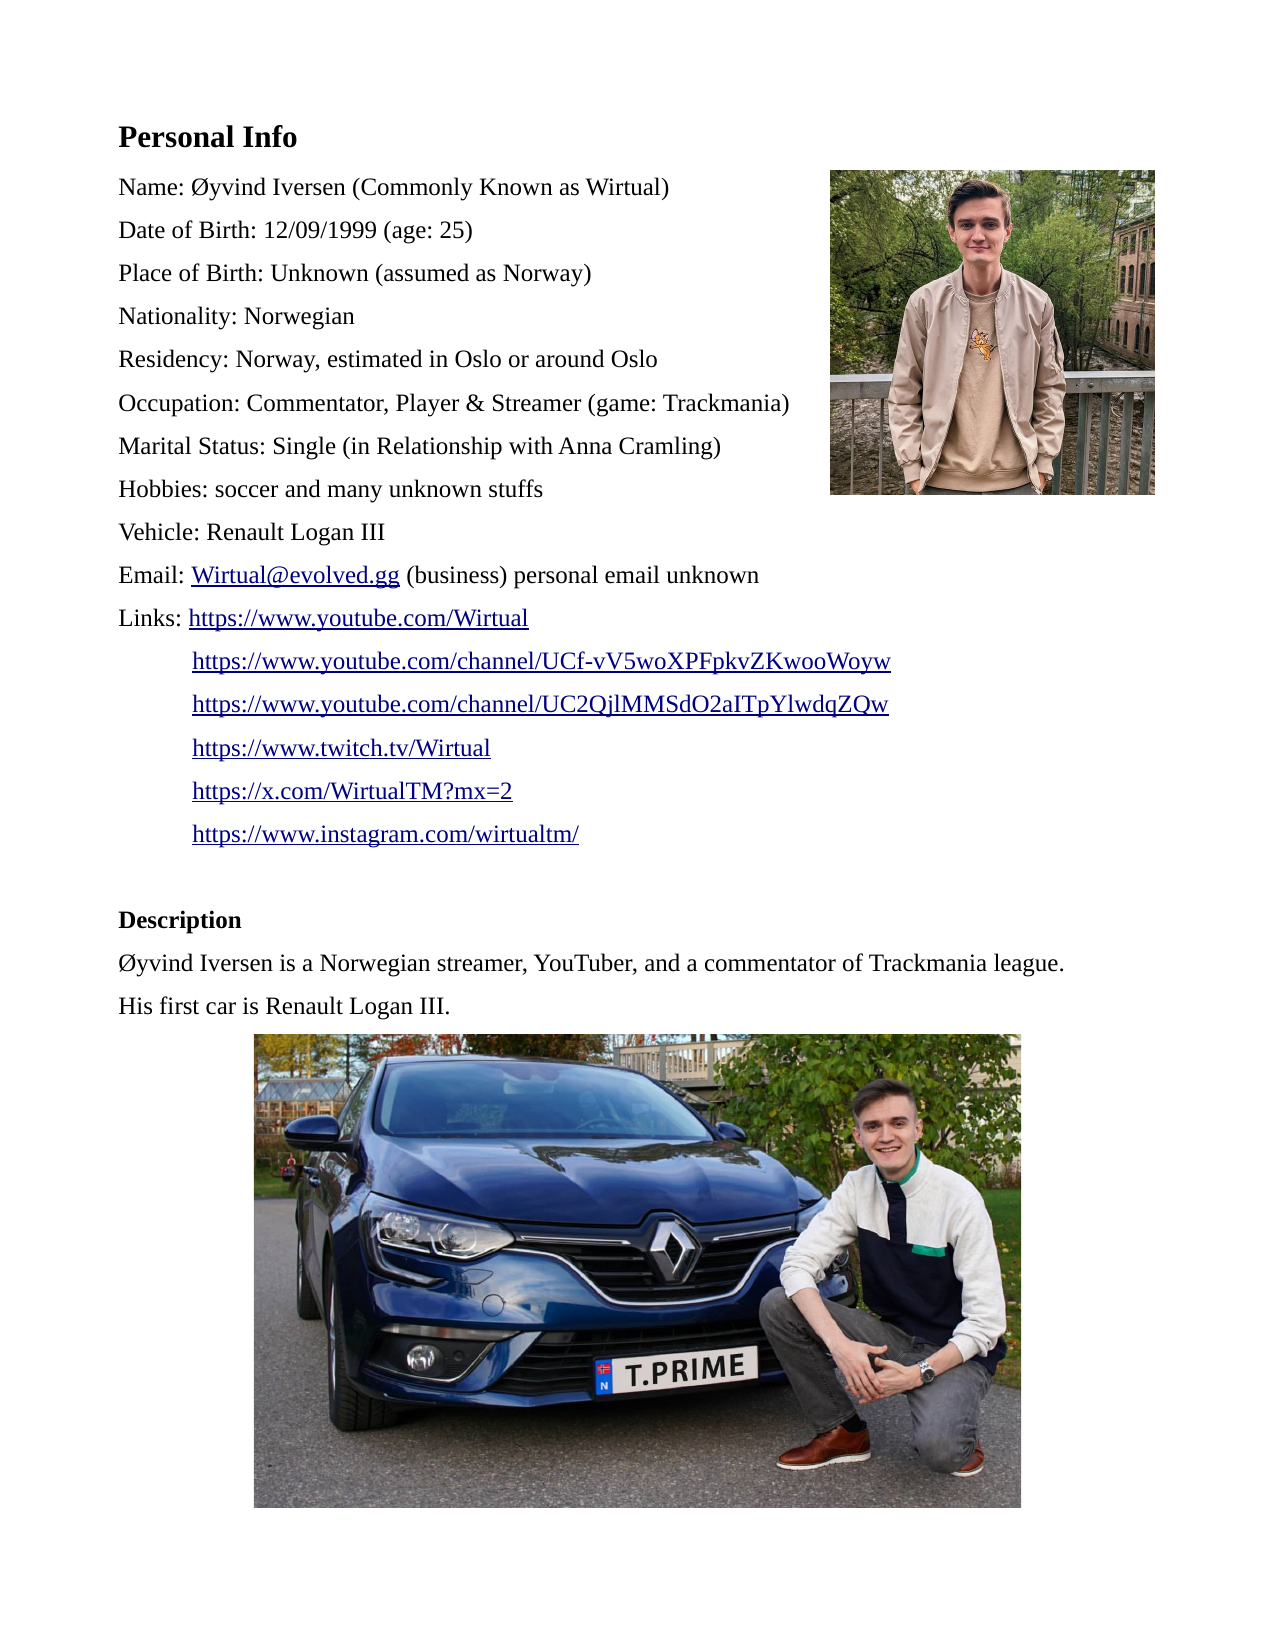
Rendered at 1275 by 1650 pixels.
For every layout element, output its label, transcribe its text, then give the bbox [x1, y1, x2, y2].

text Date of Birth: 12/09/1999 (age: 25) [118, 215, 830, 244]
picture [253, 1034, 1022, 1508]
picture [830, 170, 1155, 495]
text Place of Birth: Unknown (assumed as Norway) [118, 258, 830, 287]
text Name: Øyvind Iversen (Commonly Known as Wirtual) [118, 172, 830, 201]
text Nationality: Norwegian [118, 301, 830, 330]
text Vehicle: Renault Logan III [118, 517, 1157, 546]
text Occupation: Commentator, Player & Streamer (game: Trackmania) [118, 388, 830, 416]
text Links: https://www.youtube.com/Wirtual [118, 603, 1157, 632]
text Personal Info [118, 118, 1157, 154]
text Øyvind Iversen is a Norwegian streamer, YouTuber, and a commentator of Trackmania league. [118, 948, 1157, 977]
text https://www.youtube.com/channel/UCf-vV5woXPFpkvZKwooWoyw [118, 646, 1157, 675]
text https://www.youtube.com/channel/UC2QjlMMSdO2aITpYlwdqZQw [118, 689, 1157, 718]
text Email: Wirtual@evolved.gg (business) personal email unknown [118, 560, 1157, 589]
text https://x.com/WirtualTM?mx=2 [118, 776, 1157, 804]
text Residency: Norway, estimated in Oslo or around Oslo [118, 344, 830, 373]
text https://www.twitch.tv/Wirtual [118, 733, 1157, 761]
text Description [118, 905, 1157, 934]
text https://www.instagram.com/wirtualtm/ [118, 819, 1157, 848]
text Hobbies: soccer and many unknown stuffs [118, 474, 1157, 503]
text His first car is Renault Logan III. [118, 991, 1157, 1020]
text Marital Status: Single (in Relationship with Anna Cramling) [118, 431, 830, 459]
